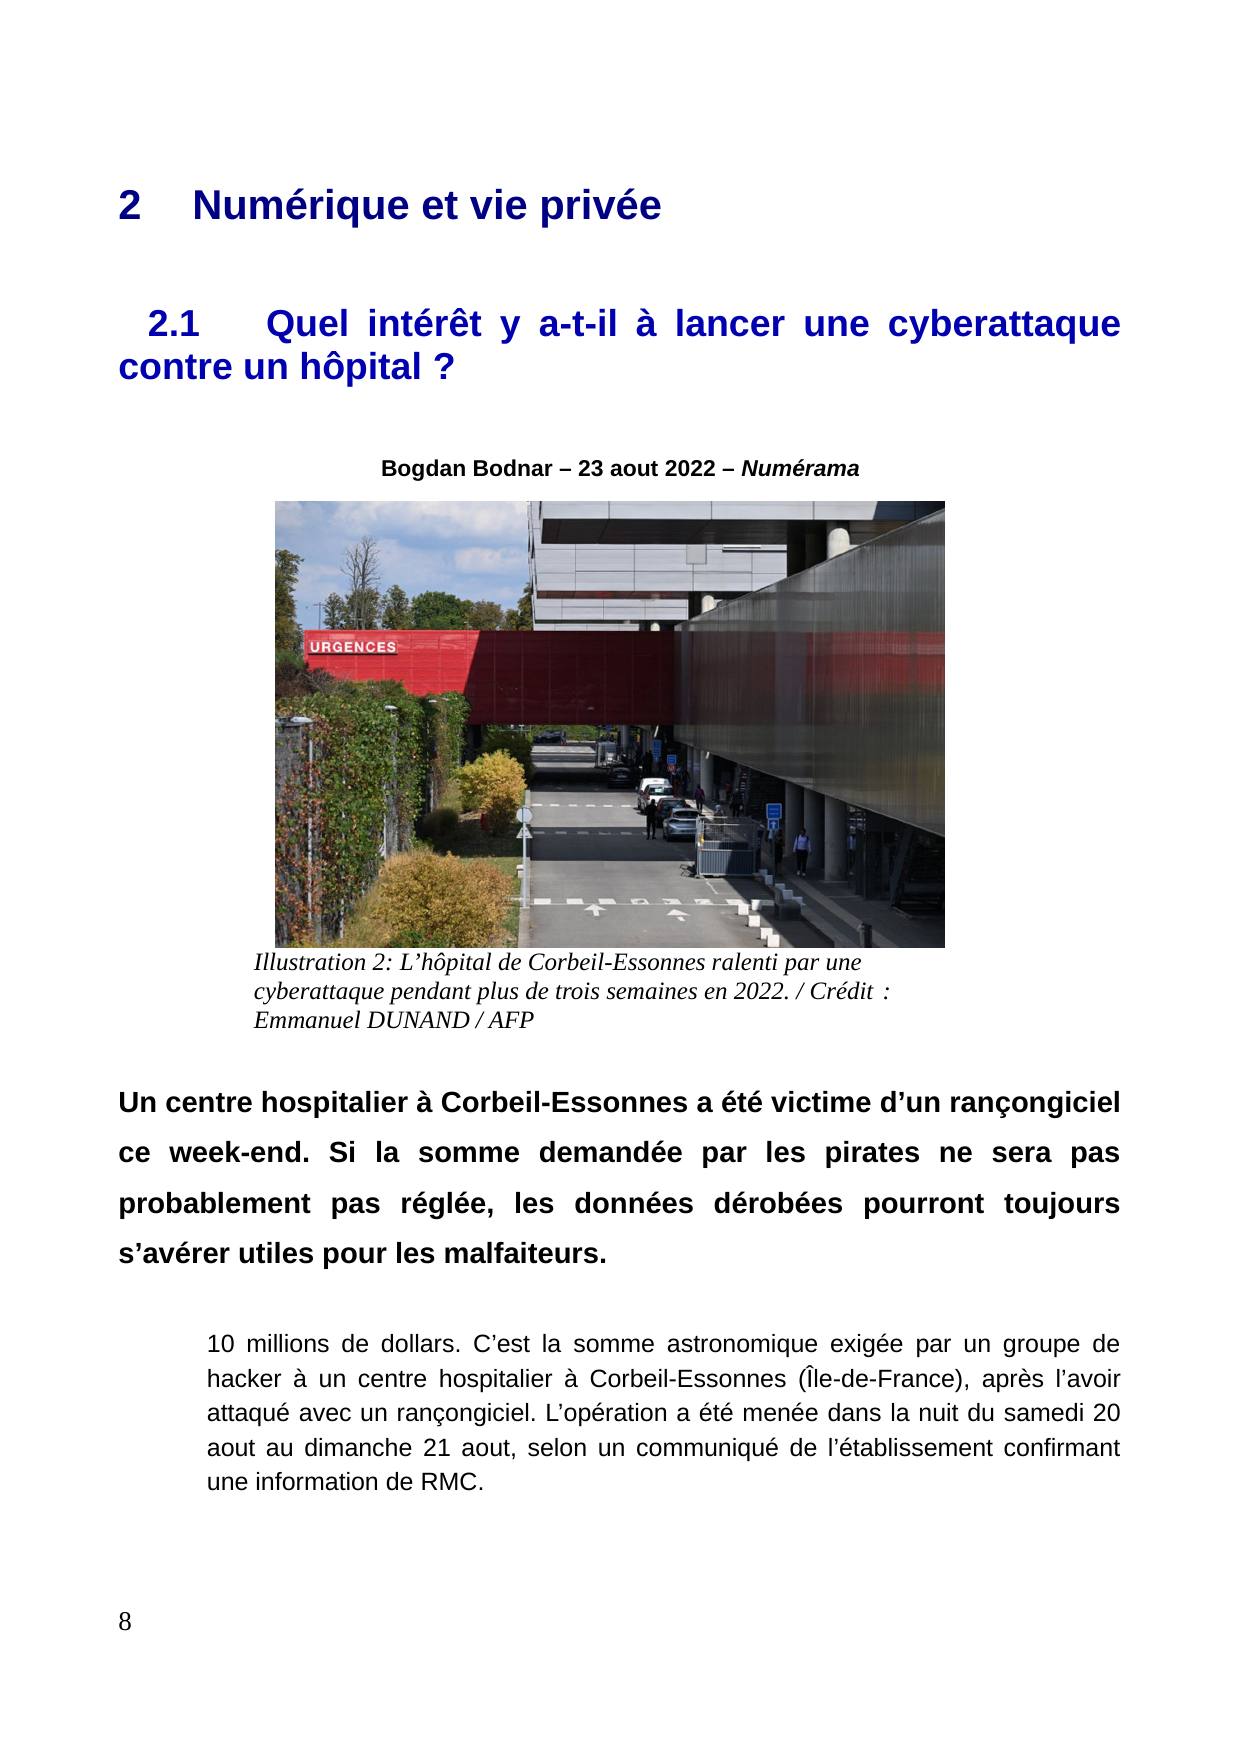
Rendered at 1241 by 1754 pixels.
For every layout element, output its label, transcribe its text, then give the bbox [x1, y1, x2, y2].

text Illustration 2: L’hôpital de Corbeil-Essonnes ralenti par une cyberattaque pendant plus de trois semaines en 2022. / Crédit : Emmanuel DUNAND / AFP [254, 501, 966, 1033]
subtitle Quel intérêt y a-t-il à lancer une cyberattaque contre un hôpital ? [118, 301, 1122, 387]
subtitle Un centre hospitalier à Corbeil-Essonnes a été victime d’un rançongiciel ce week-end. Si la somme demandée par les pirates ne sera pas probablement pas réglée, les données dérobées pourront toujours s’avérer utiles pour les malfaiteurs. [118, 1085, 1122, 1270]
text 10 millions de dollars. C’est la somme astronomique exigée par un groupe de hacker à un centre hospitalier à Corbeil-Essonnes (Île-de-France), après l’avoir attaqué avec un rançongiciel. L’opération a été menée dans la nuit du samedi 20 aout au dimanche 21 aout, selon un communiqué de l’établissement confirmant une information de RMC. [207, 1329, 1122, 1496]
subtitle Numérique et vie privée [118, 180, 1122, 228]
text Bogdan Bodnar – 23 aout 2022 – Numérama [118, 455, 1122, 482]
picture [275, 501, 945, 948]
